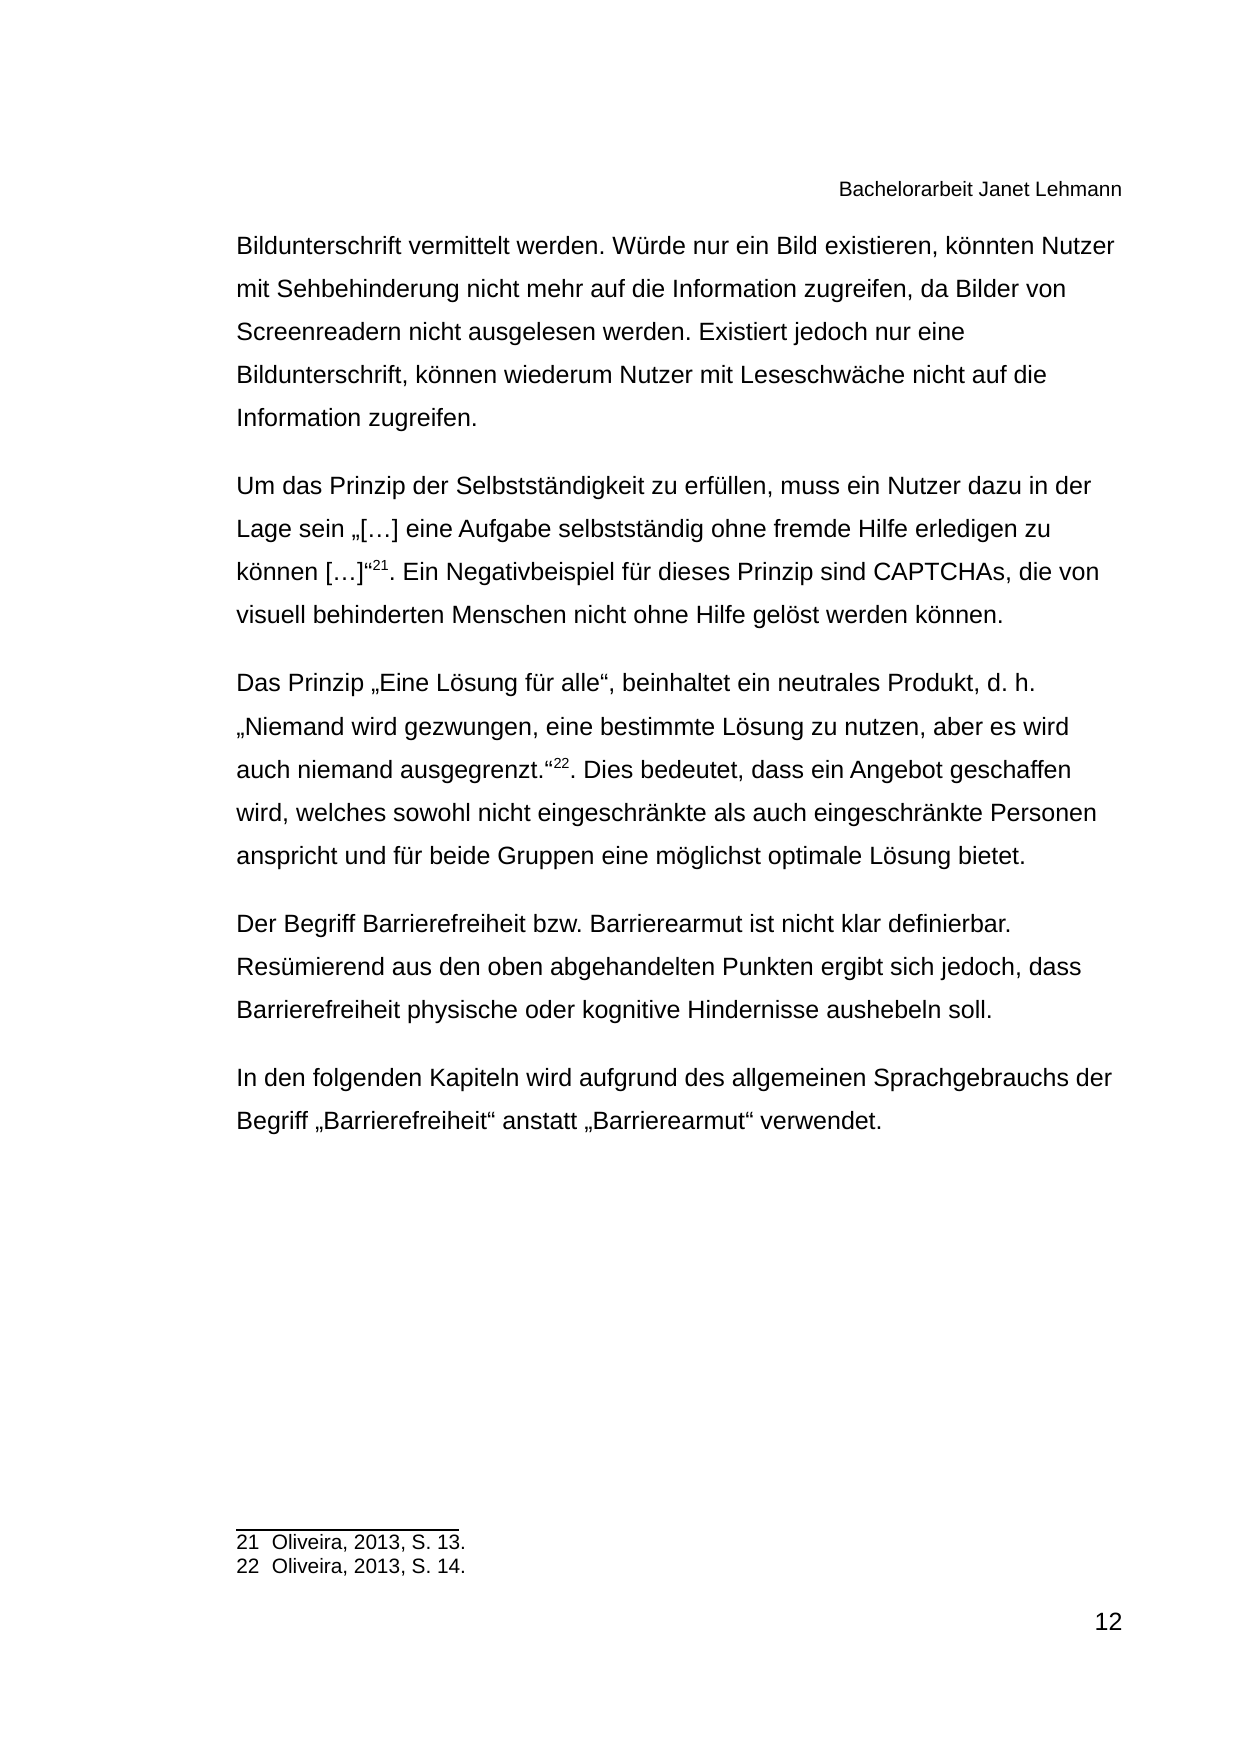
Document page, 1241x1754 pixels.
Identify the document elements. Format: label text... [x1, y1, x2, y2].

text In den folgenden Kapiteln wird aufgrund des allgemeinen Sprachgebrauchs der Begriff „Barrierefreiheit“ anstatt „Barrierearmut“ verwendet. [236, 1063, 1122, 1135]
text Bildunterschrift vermittelt werden. Würde nur ein Bild existieren, könnten Nutzer mit Sehbehinderung nicht mehr auf die Information zugreifen, da Bilder von Screenreadern nicht ausgelesen werden. Existiert jedoch nur eine Bildunterschrift, können wiederum Nutzer mit Leseschwäche nicht auf die Information zugreifen. [236, 231, 1122, 432]
text Um das Prinzip der Selbstständigkeit zu erfüllen, muss ein Nutzer dazu in der Lage sein „[…] eine Aufgabe selbstständig ohne fremde Hilfe erledigen zu können […]“. Ein Negativbeispiel für dieses Prinzip sind CAPTCHAs, die von visuell behinderten Menschen nicht ohne Hilfe gelöst werden können. [236, 471, 1122, 629]
text Der Begriff Barrierefreiheit bzw. Barrierearmut ist nicht klar definierbar. Resümierend aus den oben abgehandelten Punkten ergibt sich jedoch, dass Barrierefreiheit physische oder kognitive Hindernisse aushebeln soll. [236, 909, 1122, 1024]
text Das Prinzip „Eine Lösung für alle“, beinhaltet ein neutrales Produkt, d. h. „Niemand wird gezwungen, eine bestimmte Lösung zu nutzen, aber es wird auch niemand ausgegrenzt.“. Dies bedeutet, dass ein Angebot geschaffen wird, welches sowohl nicht eingeschränkte als auch eingeschränkte Personen anspricht und für beide Gruppen eine möglichst optimale Lösung bietet. [236, 668, 1122, 869]
text Oliveira, 2013, S. 14. [236, 1554, 1122, 1578]
text Oliveira, 2013, S. 13. [236, 1530, 1122, 1554]
